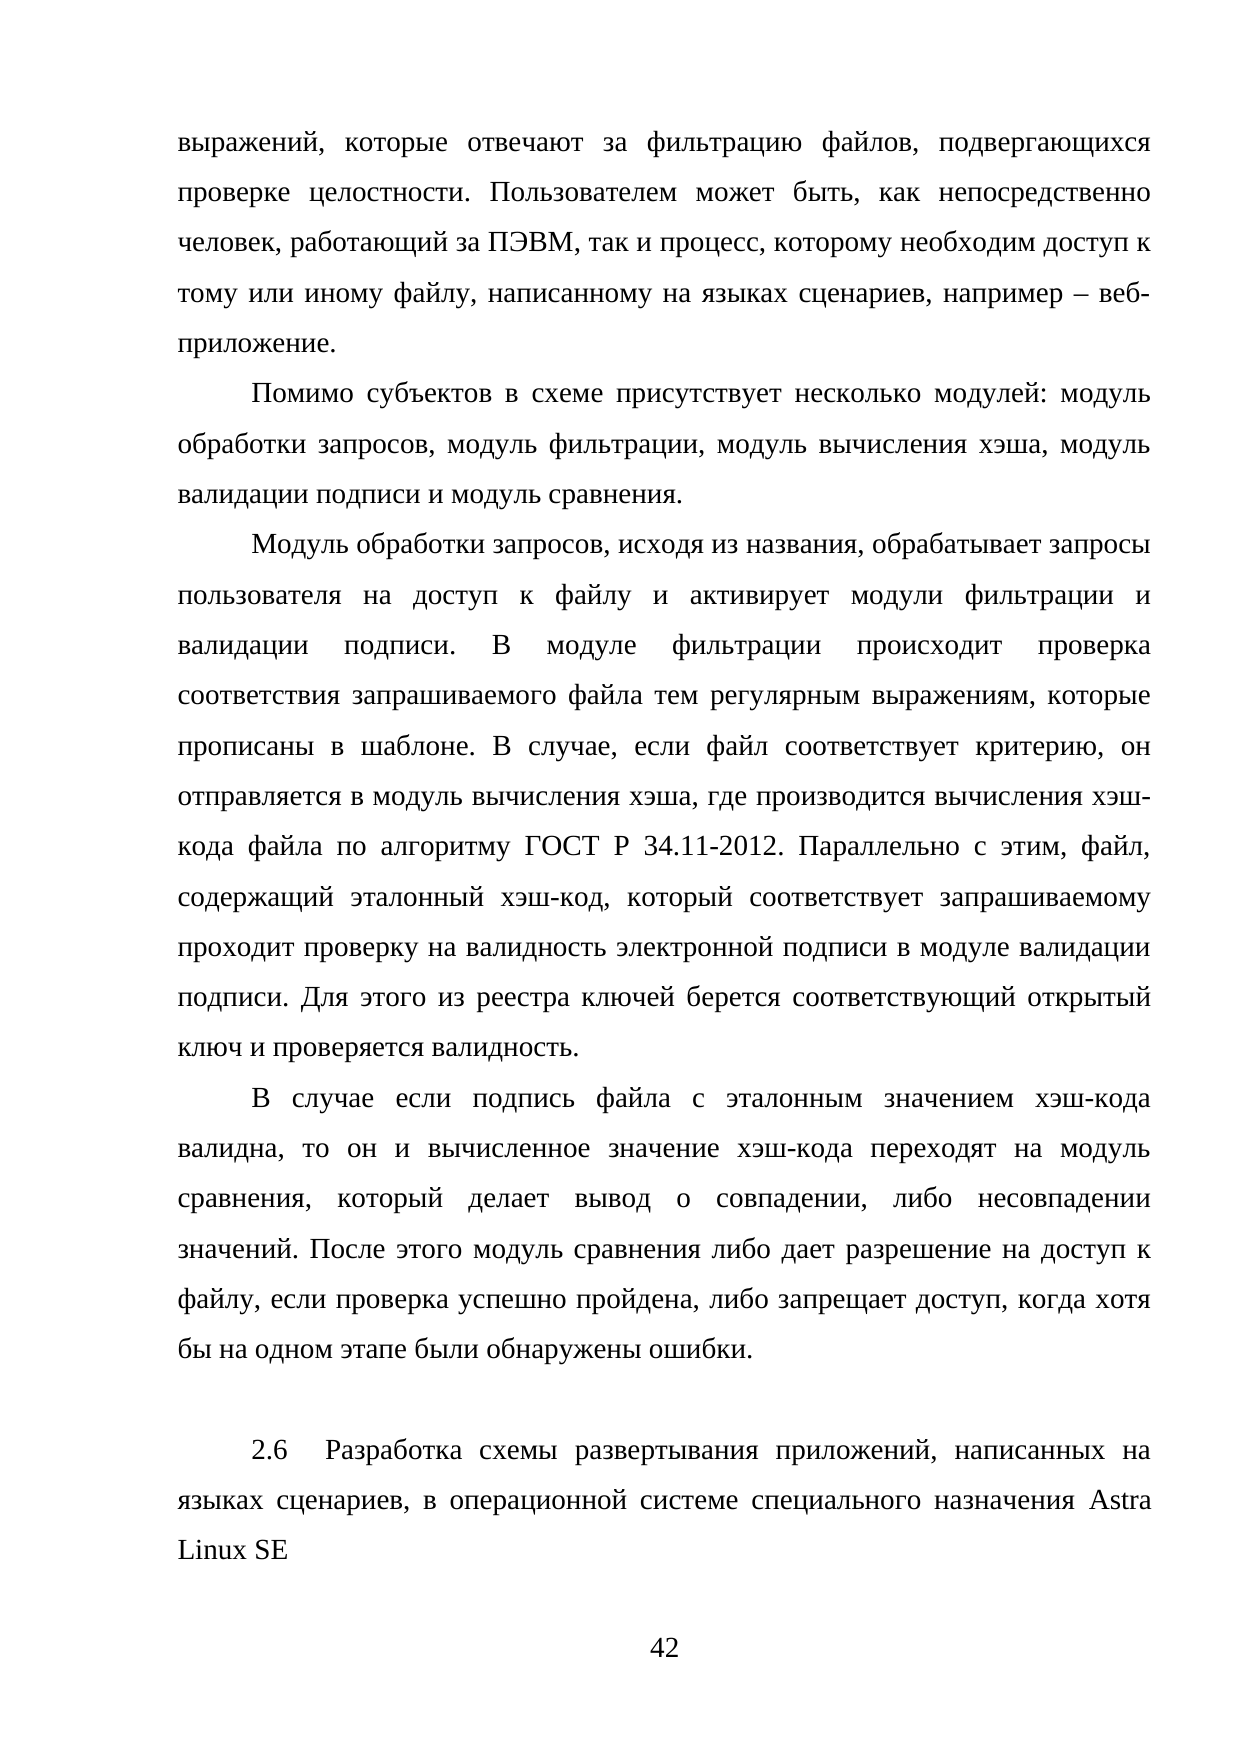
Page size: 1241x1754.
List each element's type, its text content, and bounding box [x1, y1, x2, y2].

subtitle Разработка схемы развертывания приложений, написанных на языках сценариев, в операционной системе специального назначения Astra Linux SE [177, 1432, 1152, 1566]
text В случае если подпись файла с эталонным значением хэш-кода валидна, то он и вычисленное значение хэш-кода переходят на модуль сравнения, который делает вывод о совпадении, либо несовпадении значений. После этого модуль сравнения либо дает разрешение на доступ к файлу, если проверка успешно пройдена, либо запрещает доступ, когда хотя бы на одном этапе были обнаружены ошибки. [177, 1080, 1152, 1365]
text Модуль обработки запросов, исходя из названия, обрабатывает запросы пользователя на доступ к файлу и активирует модули фильтрации и валидации подписи. В модуле фильтрации происходит проверка соответствия запрашиваемого файла тем регулярным выражениям, которые прописаны в шаблоне. В случае, если файл соответствует критерию, он отправляется в модуль вычисления хэша, где производится вычисления хэш-кода файла по алгоритму ГОСТ Р 34.11-2012. Параллельно с этим, файл, содержащий эталонный хэш-код, который соответствует запрашиваемому проходит проверку на валидность электронной подписи в модуле валидации подписи. Для этого из реестра ключей берется соответствующий открытый ключ и проверяется валидность. [177, 526, 1152, 1063]
text выражений, которые отвечают за фильтрацию файлов, подвергающихся проверке целостности. Пользователем может быть, как непосредственно человек, работающий за ПЭВМ, так и процесс, которому необходим доступ к тому или иному файлу, написанному на языках сценариев, например – веб-приложение. [177, 124, 1152, 359]
text Помимо субъектов в схеме присутствует несколько модулей: модуль обработки запросов, модуль фильтрации, модуль вычисления хэша, модуль валидации подписи и модуль сравнения. [177, 376, 1152, 510]
